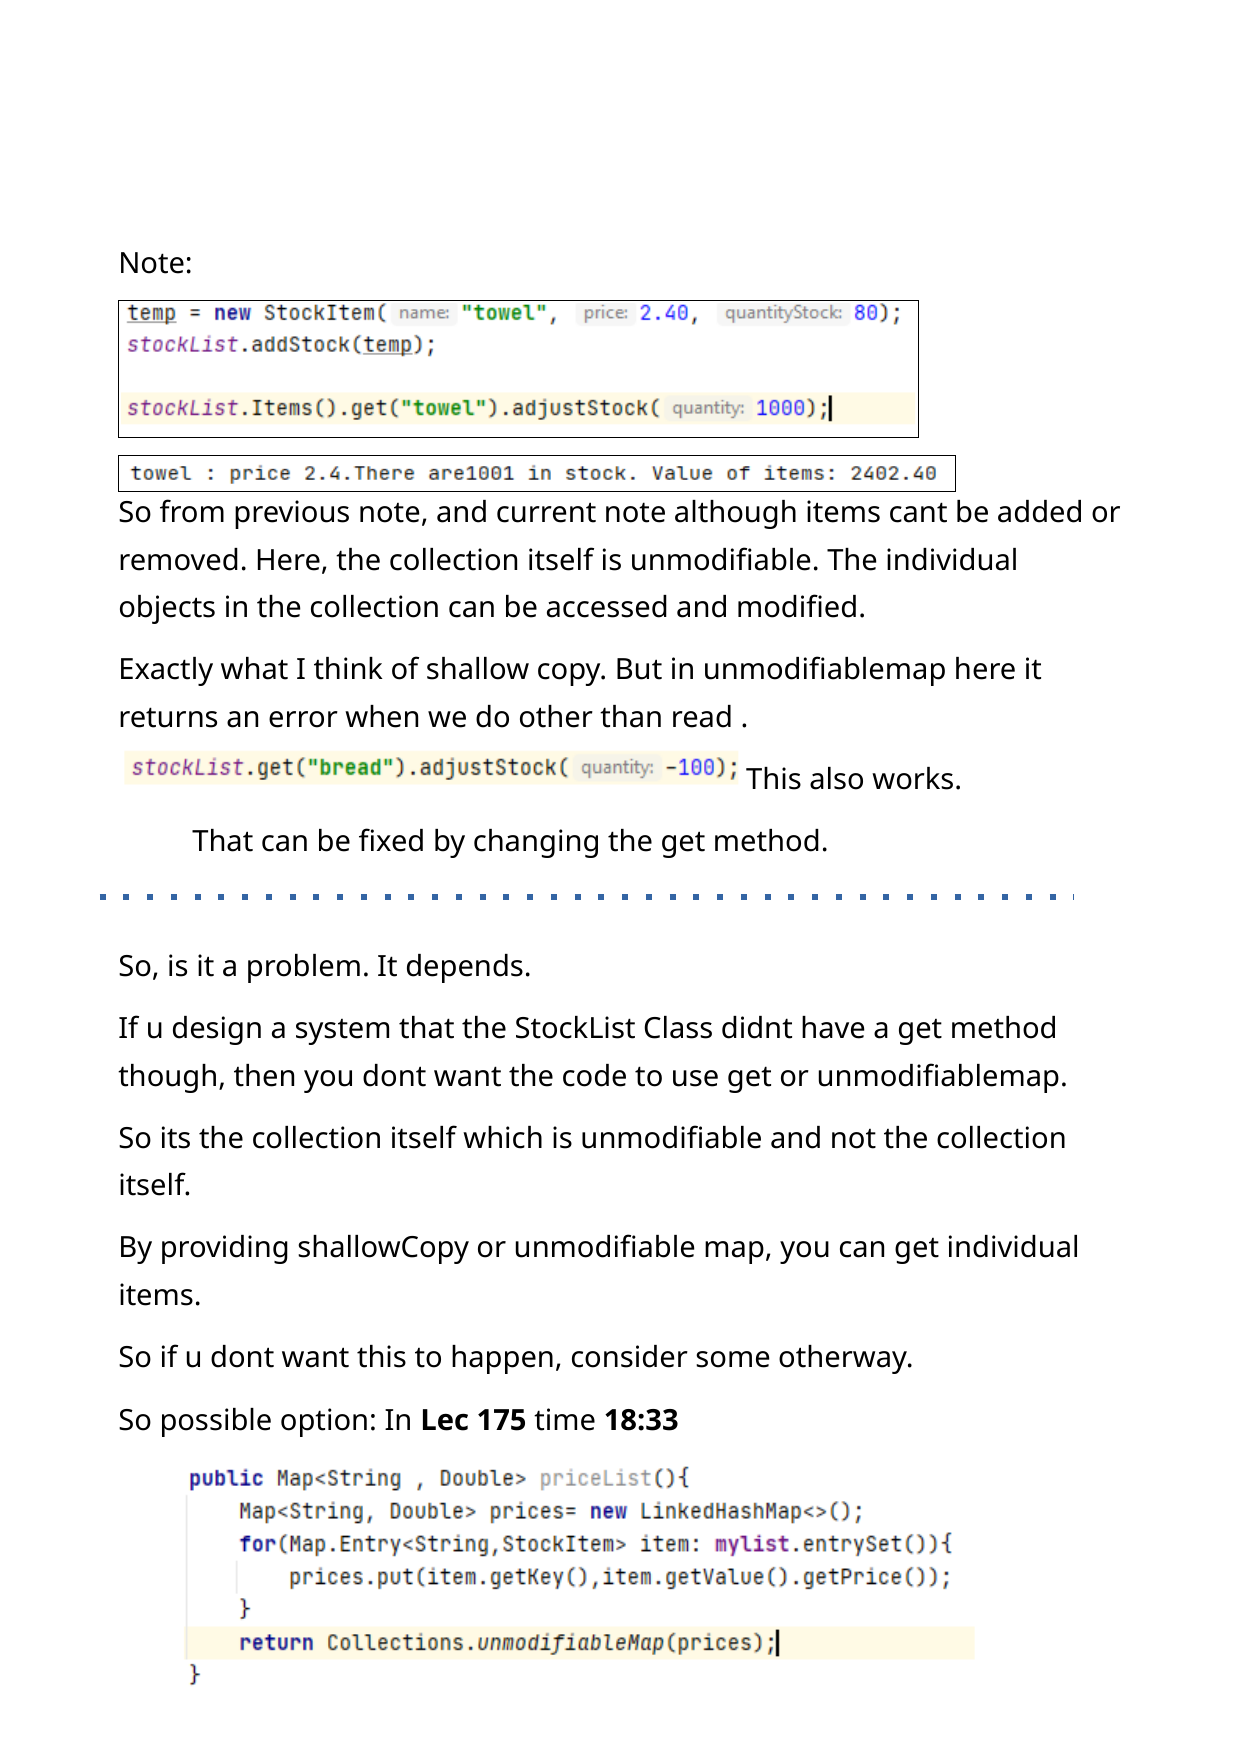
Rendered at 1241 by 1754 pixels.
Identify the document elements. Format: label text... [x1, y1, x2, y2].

picture [121, 303, 916, 435]
text So, is it a problem. It depends. [118, 945, 1122, 985]
text This also works. [118, 758, 1122, 798]
text That can be fixed by changing the get method. [118, 821, 1122, 860]
picture [121, 458, 953, 488]
text So if u dont want this to happen, consider some otherway. [118, 1337, 1122, 1376]
picture [124, 748, 739, 788]
text So from previous note, and current note although items cant be added or removed. Here, the collection itself is unmodifiable. The individual objects in the collection can be accessed and modified. [118, 491, 1122, 626]
picture [183, 1464, 975, 1691]
text Exactly what I think of shallow copy. But in unmodifiablemap here it returns an error when we do other than read . [118, 649, 1122, 736]
text By providing shallowCopy or unmodifiable map, you can get individual items. [118, 1227, 1122, 1314]
text Note: [118, 242, 1122, 282]
text So its the collection itself which is unmodifiable and not the collection itself. [118, 1117, 1122, 1204]
text If u design a system that the StockList Class didnt have a get method though, then you dont want the code to use get or unmodifiablemap. [118, 1007, 1122, 1094]
text So possible option: In Lec 175 time 18:33 [118, 1399, 1122, 1438]
